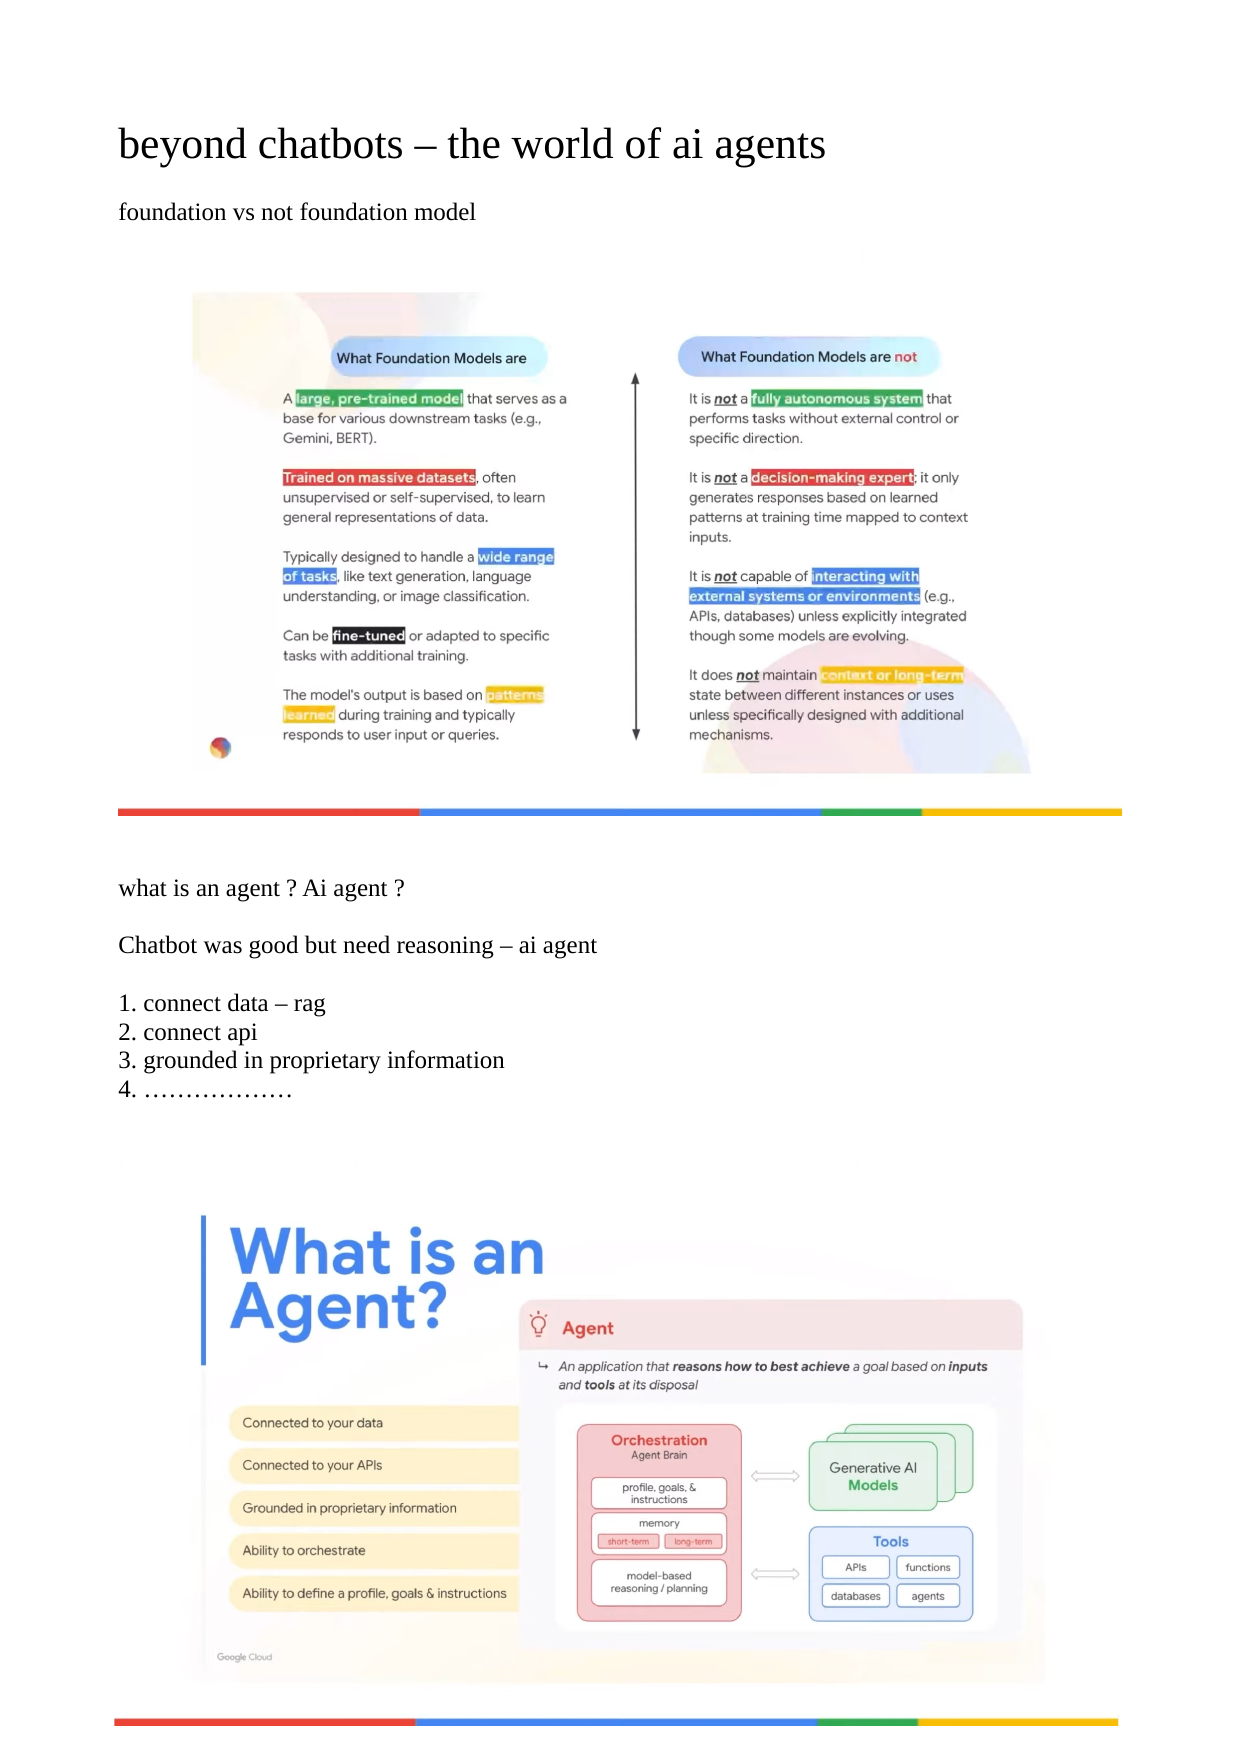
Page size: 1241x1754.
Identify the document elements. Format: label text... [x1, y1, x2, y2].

text what is an agent ? Ai agent ? [118, 816, 1122, 902]
picture [114, 1160, 1119, 1726]
text beyond chatbots – the world of ai agents [118, 118, 1122, 197]
text Chatbot was good but need reasoning – ai agent 1. connect data – rag 2. connect api 3. grounded in proprietary information 4. ……………… [118, 931, 1122, 1161]
picture [118, 251, 1123, 816]
text foundation vs not foundation model [118, 197, 1122, 251]
